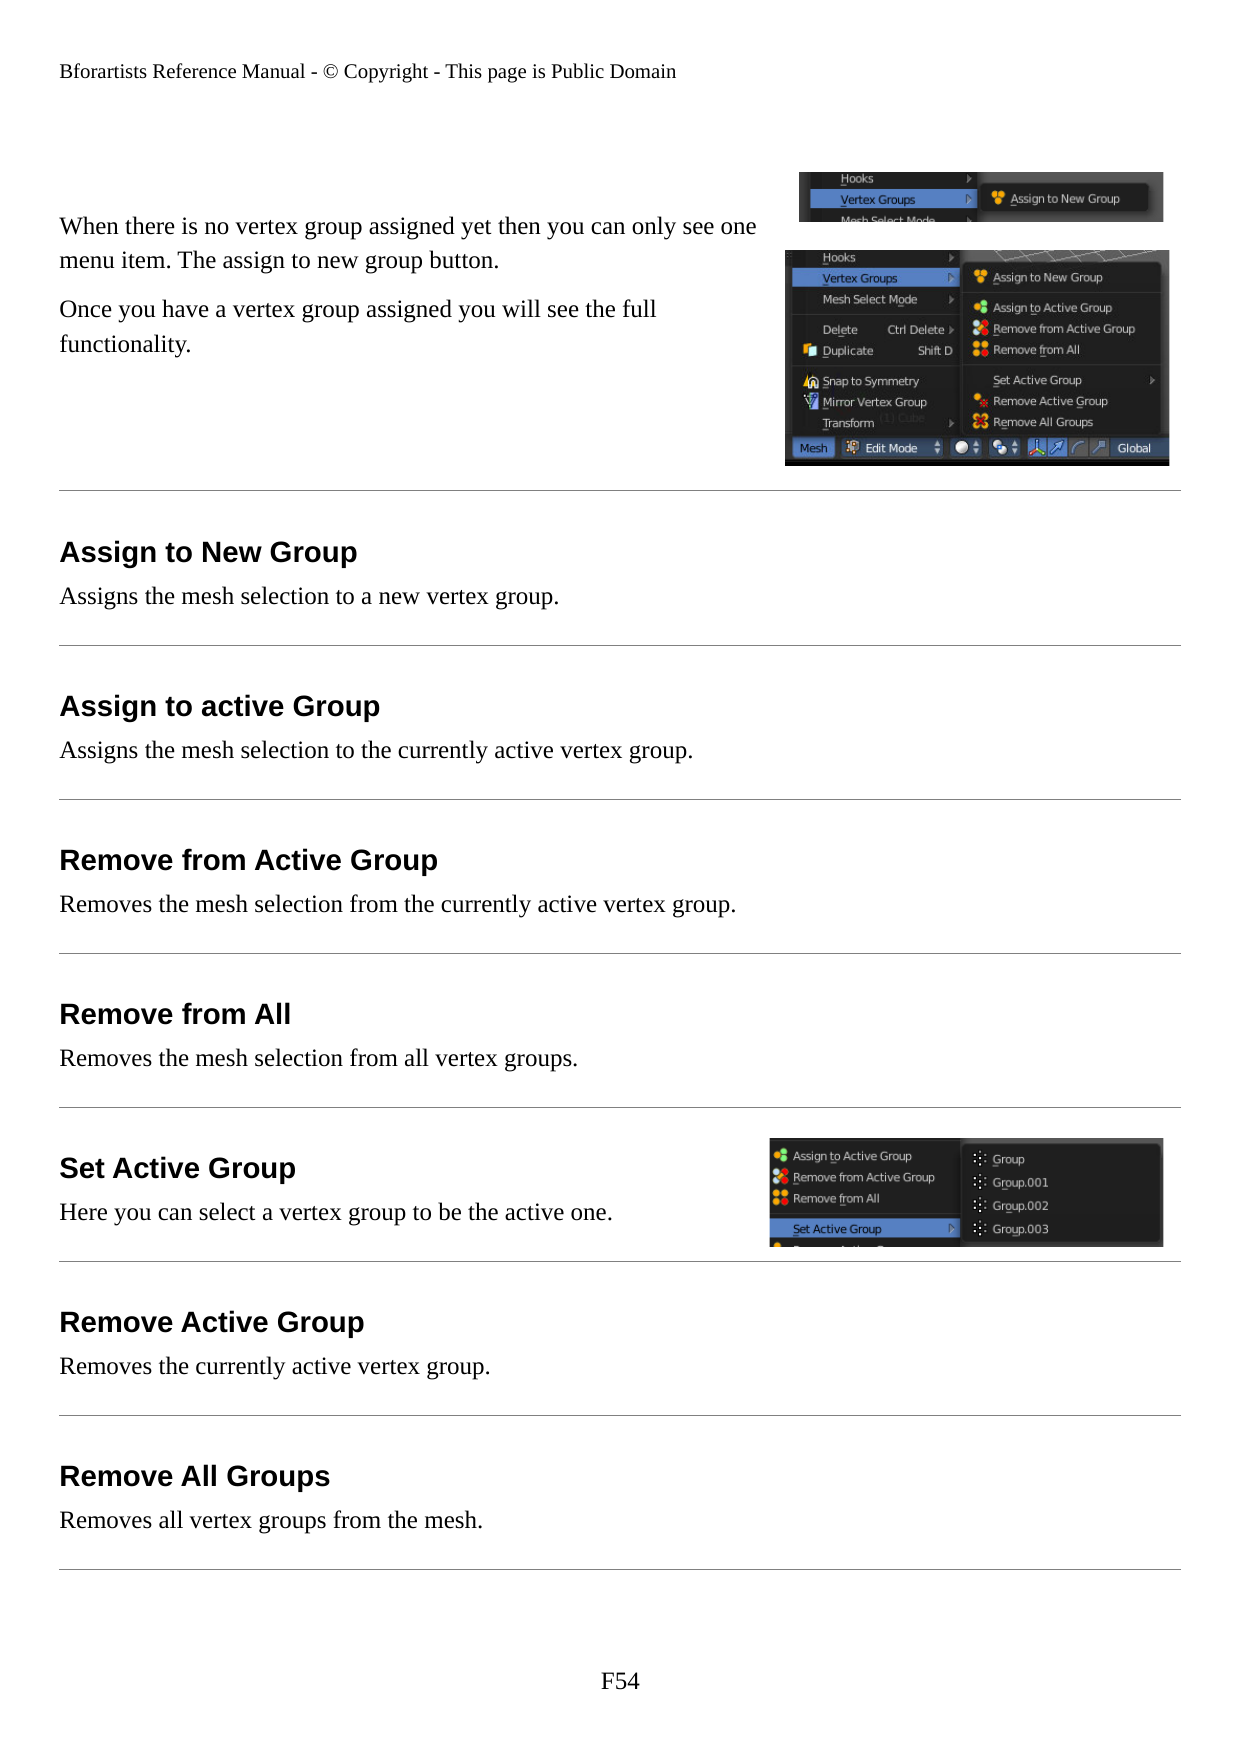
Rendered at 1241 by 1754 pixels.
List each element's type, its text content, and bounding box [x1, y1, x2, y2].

text Removes the mesh selection from the currently active vertex group. [59, 889, 1181, 918]
text Assigns the mesh selection to a new vertex group. [59, 581, 1181, 610]
subtitle Remove Active Group [59, 1305, 1181, 1339]
text Removes all vertex groups from the mesh. [59, 1505, 1181, 1534]
subtitle Assign to New Group [59, 535, 1181, 568]
text Removes the mesh selection from all vertex groups. [59, 1043, 1181, 1072]
text Assigns the mesh selection to the currently active vertex group. [59, 735, 1181, 764]
subtitle Remove from All [59, 997, 1181, 1031]
picture [769, 1138, 1164, 1247]
subtitle Assign to active Group [59, 689, 1181, 722]
text Once you have a vertex group assigned you will see the full functionality. [59, 294, 785, 357]
picture [785, 250, 1170, 466]
text Removes the currently active vertex group. [59, 1351, 1181, 1380]
text Here you can select a vertex group to be the active one. [59, 1197, 769, 1226]
subtitle Remove from Active Group [59, 843, 1181, 877]
text When there is no vertex group assigned yet then you can only see one menu item. The assign to new group button. [59, 211, 1181, 274]
subtitle Remove All Groups [59, 1459, 1181, 1493]
subtitle Set Active Group [59, 1151, 769, 1185]
picture [799, 172, 1164, 222]
subtitle [1164, 1151, 1181, 1185]
